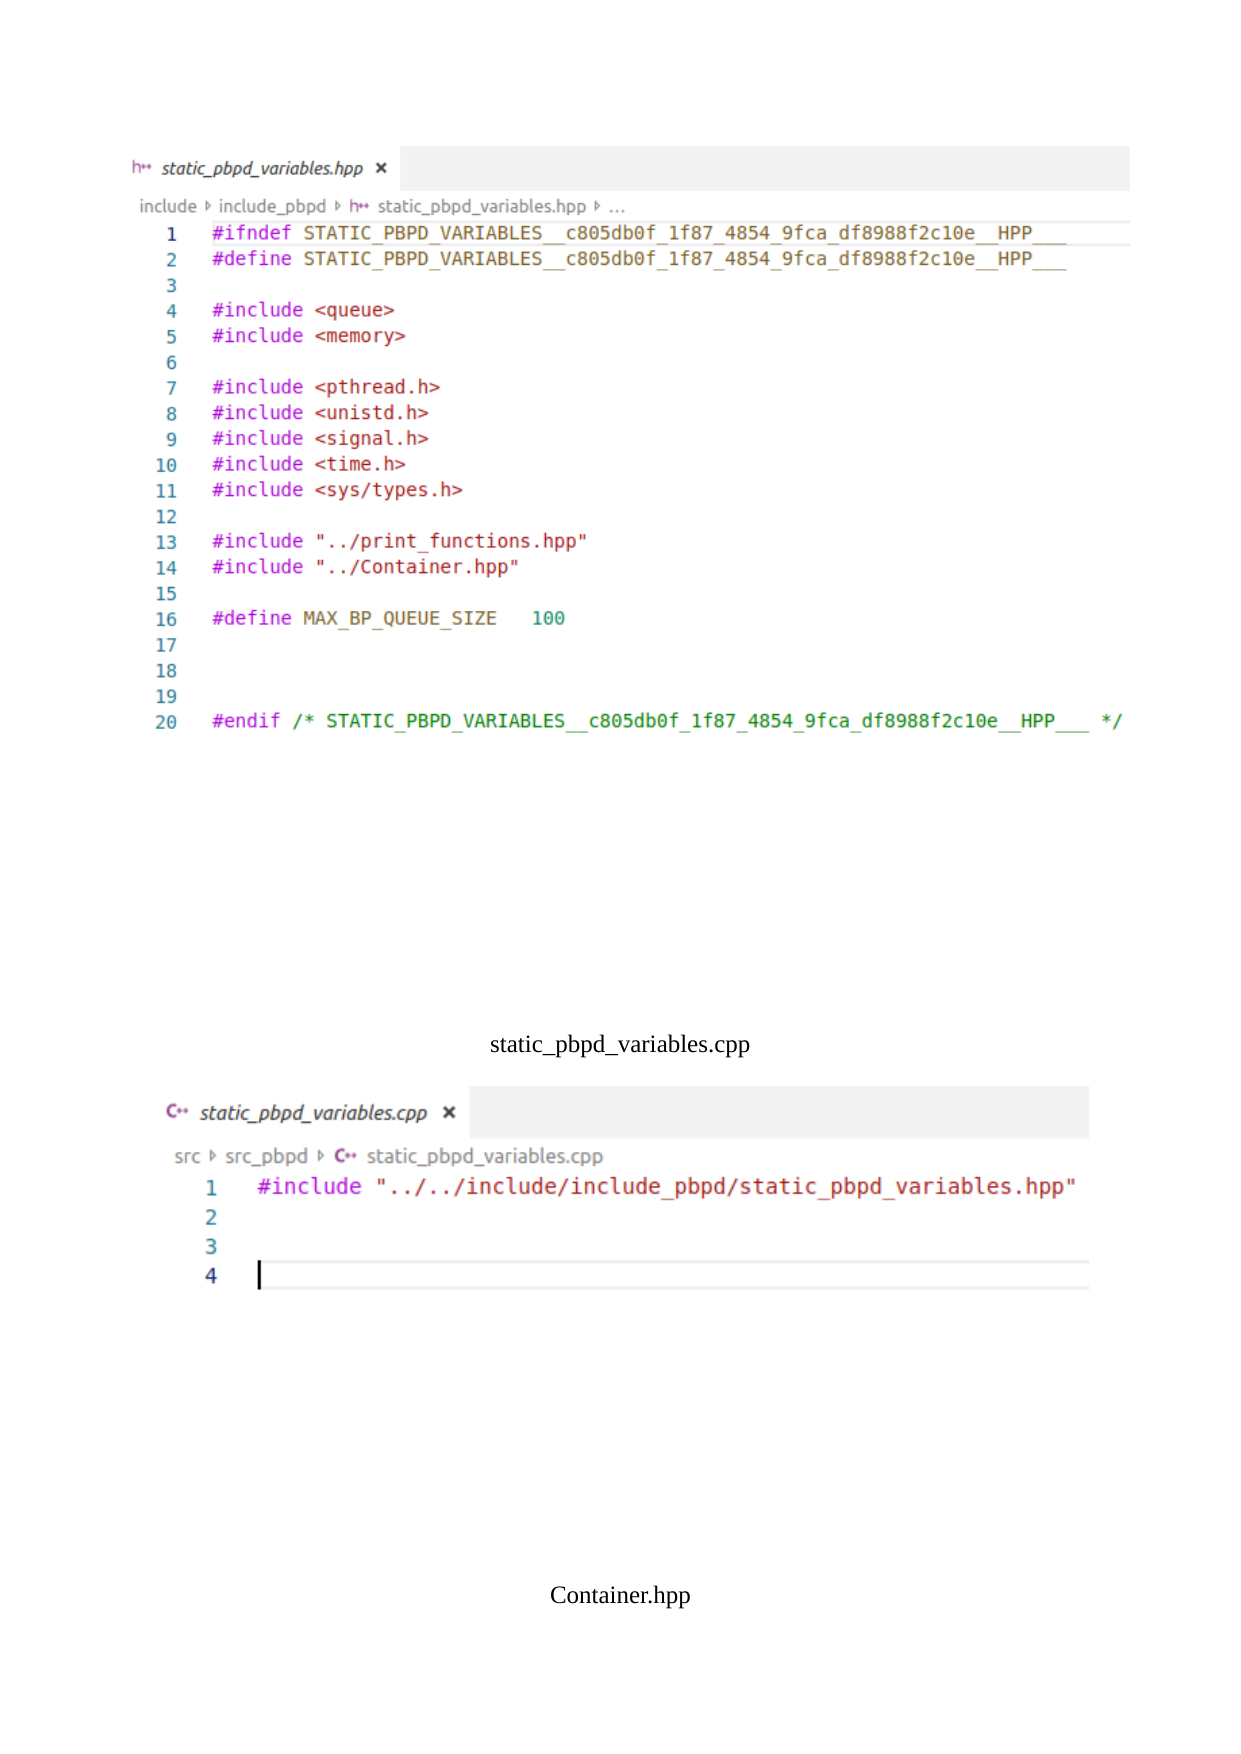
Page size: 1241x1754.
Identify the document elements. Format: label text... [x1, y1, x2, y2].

picture [118, 146, 1130, 477]
text static_pbpd_variables.cpp [118, 1029, 1122, 1058]
text Container.hpp [118, 1580, 1122, 1608]
picture [151, 1086, 1090, 1114]
